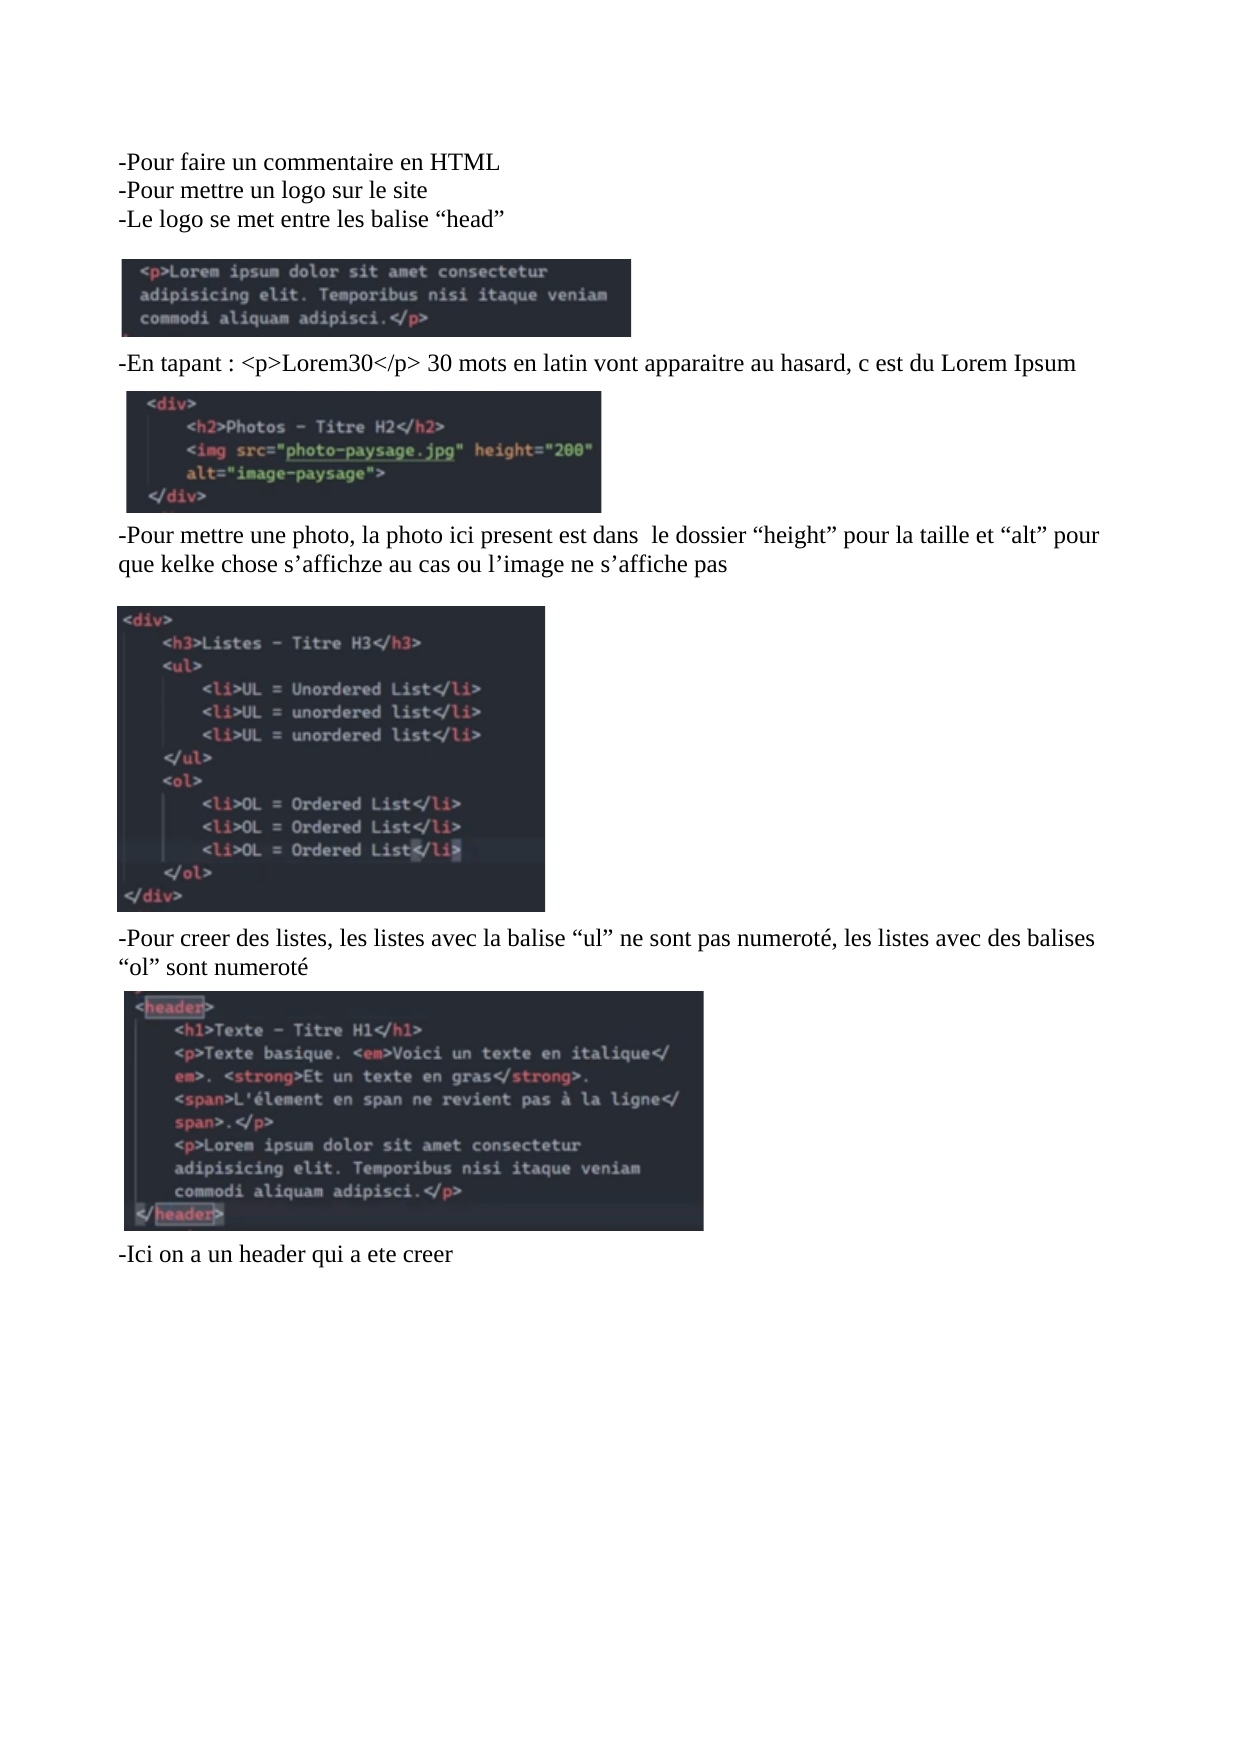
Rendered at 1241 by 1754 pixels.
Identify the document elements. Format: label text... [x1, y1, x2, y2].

text -Pour mettre une photo, la photo ici present est dans le dossier “height” pour la taille et “alt” pour que kelke chose s’affichze au cas ou l’image ne s’affiche pas [118, 521, 1122, 578]
picture [126, 391, 602, 513]
picture [121, 259, 632, 337]
text -En tapant : <p>Lorem30</p> 30 mots en latin vont apparaitre au hasard, c est du Lorem Ipsum [118, 348, 1122, 377]
picture [124, 991, 704, 1231]
text -Ici on a un header qui a ete creer [118, 1239, 1122, 1268]
text -Pour mettre un logo sur le site [118, 176, 1122, 204]
text -Le logo se met entre les balise “head” [118, 204, 1122, 233]
picture [117, 606, 546, 912]
text -Pour creer des listes, les listes avec la balise “ul” ne sont pas numeroté, les listes avec des balises “ol” sont numeroté [118, 923, 1122, 981]
text -Pour faire un commentaire en HTML [118, 147, 1122, 176]
